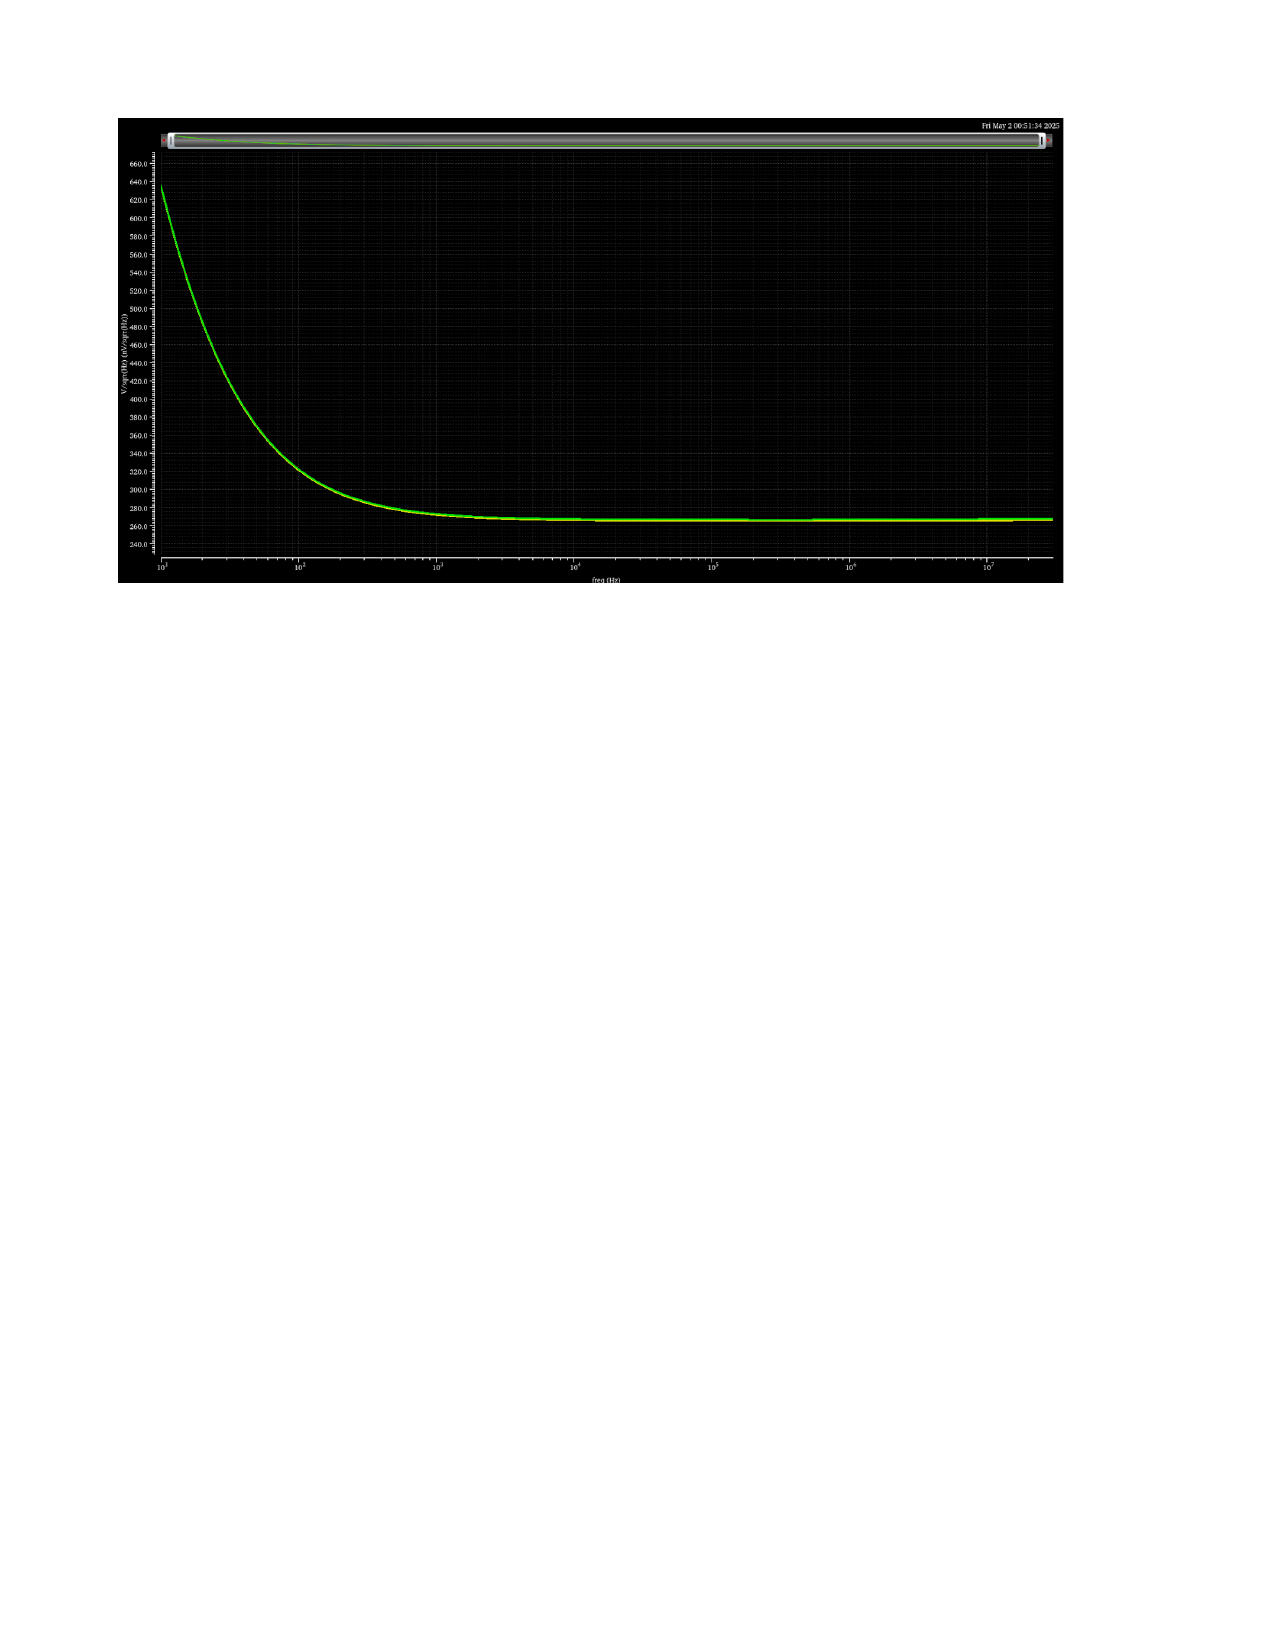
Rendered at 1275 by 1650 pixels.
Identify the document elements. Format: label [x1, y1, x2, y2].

picture [118, 118, 1064, 583]
